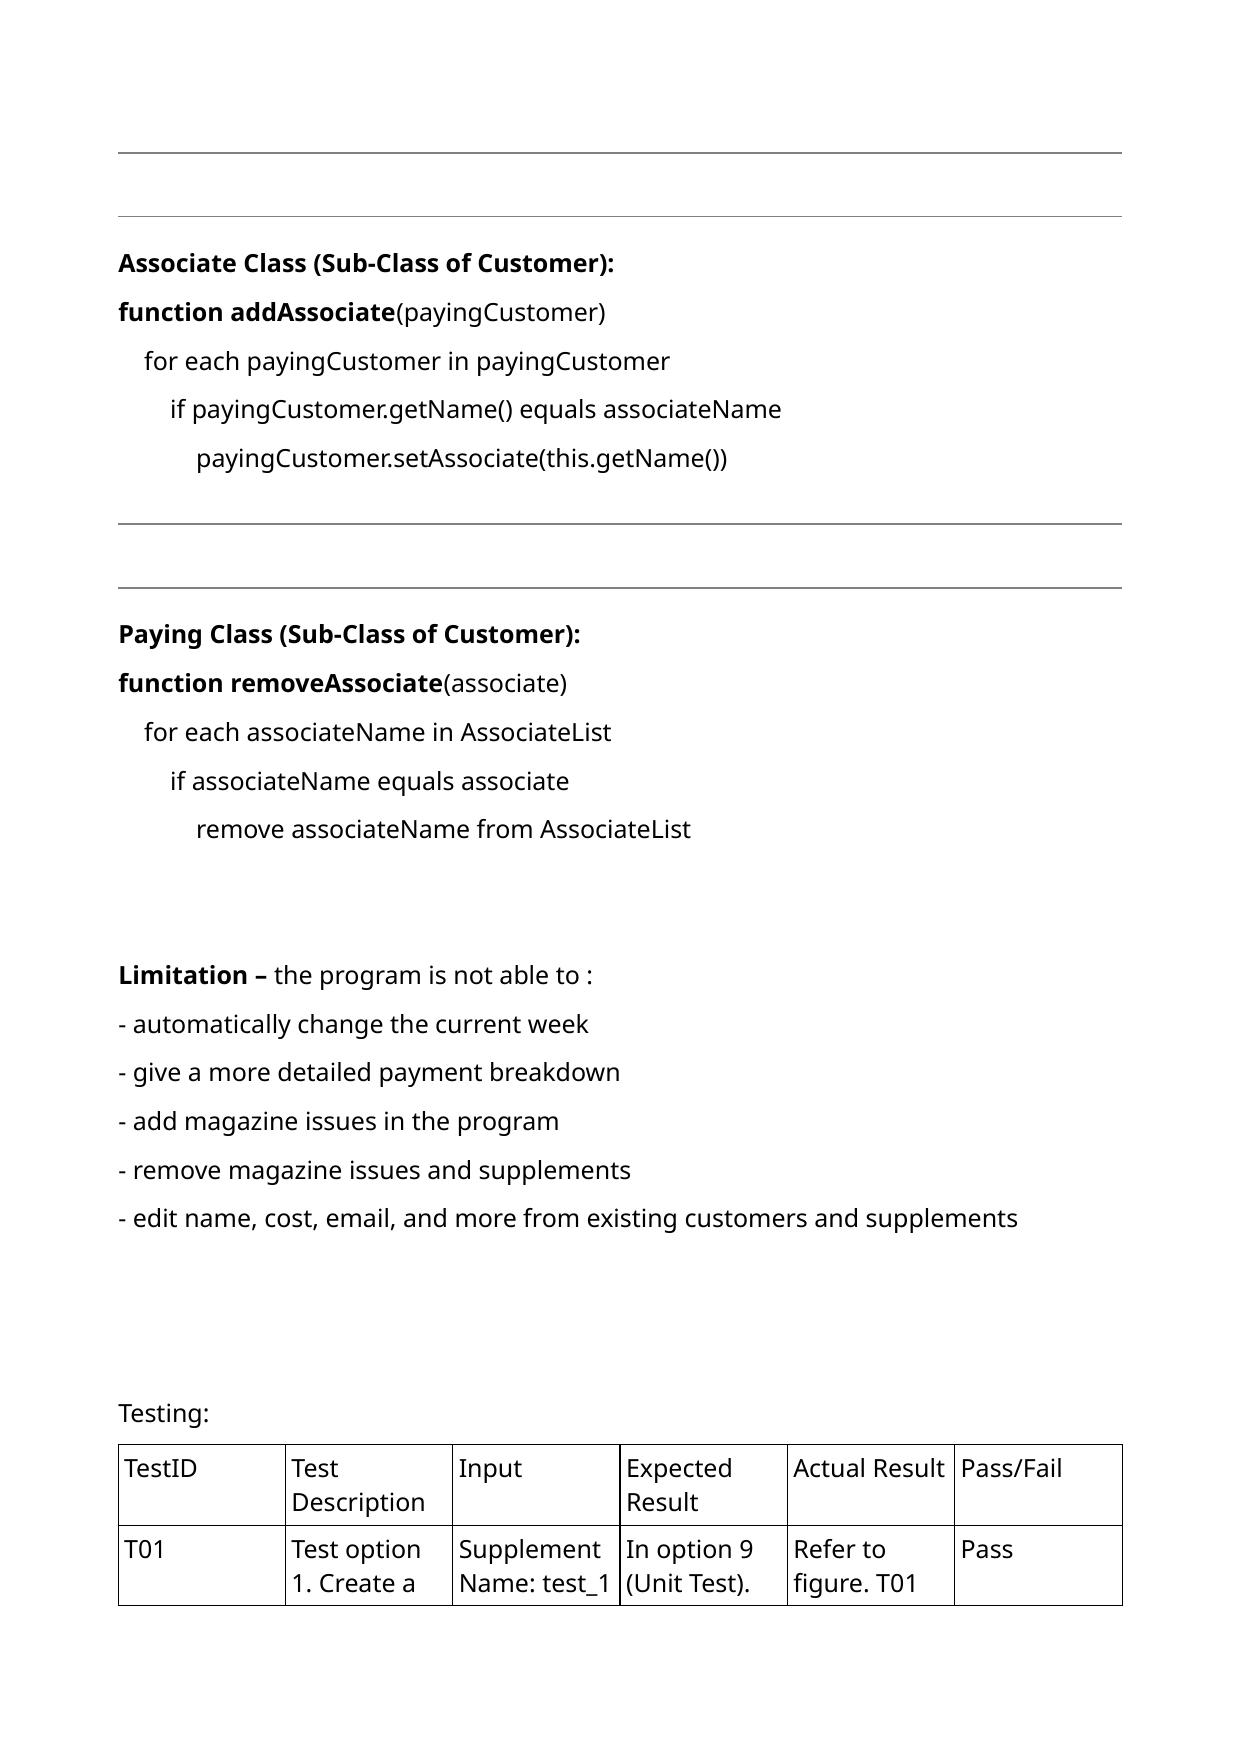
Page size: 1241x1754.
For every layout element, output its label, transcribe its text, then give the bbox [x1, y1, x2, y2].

table_header Input [453, 1445, 619, 1525]
text for each payingCustomer in payingCustomer [118, 343, 1122, 377]
text Associate Class (Sub-Class of Customer): [118, 246, 1122, 280]
text - automatically change the current week [118, 1006, 1122, 1040]
table_header Pass/Fail [955, 1445, 1122, 1525]
table_header Actual Result [788, 1445, 954, 1525]
text - give a more detailed payment breakdown [118, 1055, 1122, 1089]
text remove associateName from AssociateList [118, 812, 1122, 846]
text if associateName equals associate [118, 763, 1122, 797]
table_cell Pass [955, 1526, 1122, 1605]
text function removeAssociate(associate) [118, 666, 1122, 700]
text payingCustomer.setAssociate(this.getName()) [118, 441, 1122, 475]
table_cell Test option 1. Create a [286, 1526, 452, 1605]
table_cell Refer to figure. T01 [788, 1526, 954, 1605]
text - edit name, cost, email, and more from existing customers and supplements [118, 1201, 1122, 1235]
text - add magazine issues in the program [118, 1104, 1122, 1138]
table_header Test Description [286, 1445, 452, 1525]
text function addAssociate(payingCustomer) [118, 295, 1122, 329]
table_header TestID [119, 1445, 285, 1525]
table_cell Supplement Name: test_1 [453, 1526, 619, 1605]
table_cell In option 9 (Unit Test). [621, 1526, 787, 1605]
text Paying Class (Sub-Class of Customer): [118, 617, 1122, 651]
table_cell T01 [119, 1526, 285, 1605]
text if payingCustomer.getName() equals associateName [118, 392, 1122, 426]
text Limitation – the program is not able to : [118, 958, 1122, 992]
text Testing: [118, 1396, 1122, 1429]
text for each associateName in AssociateList [118, 714, 1122, 748]
table_header Expected Result [621, 1445, 787, 1525]
text - remove magazine issues and supplements [118, 1152, 1122, 1186]
